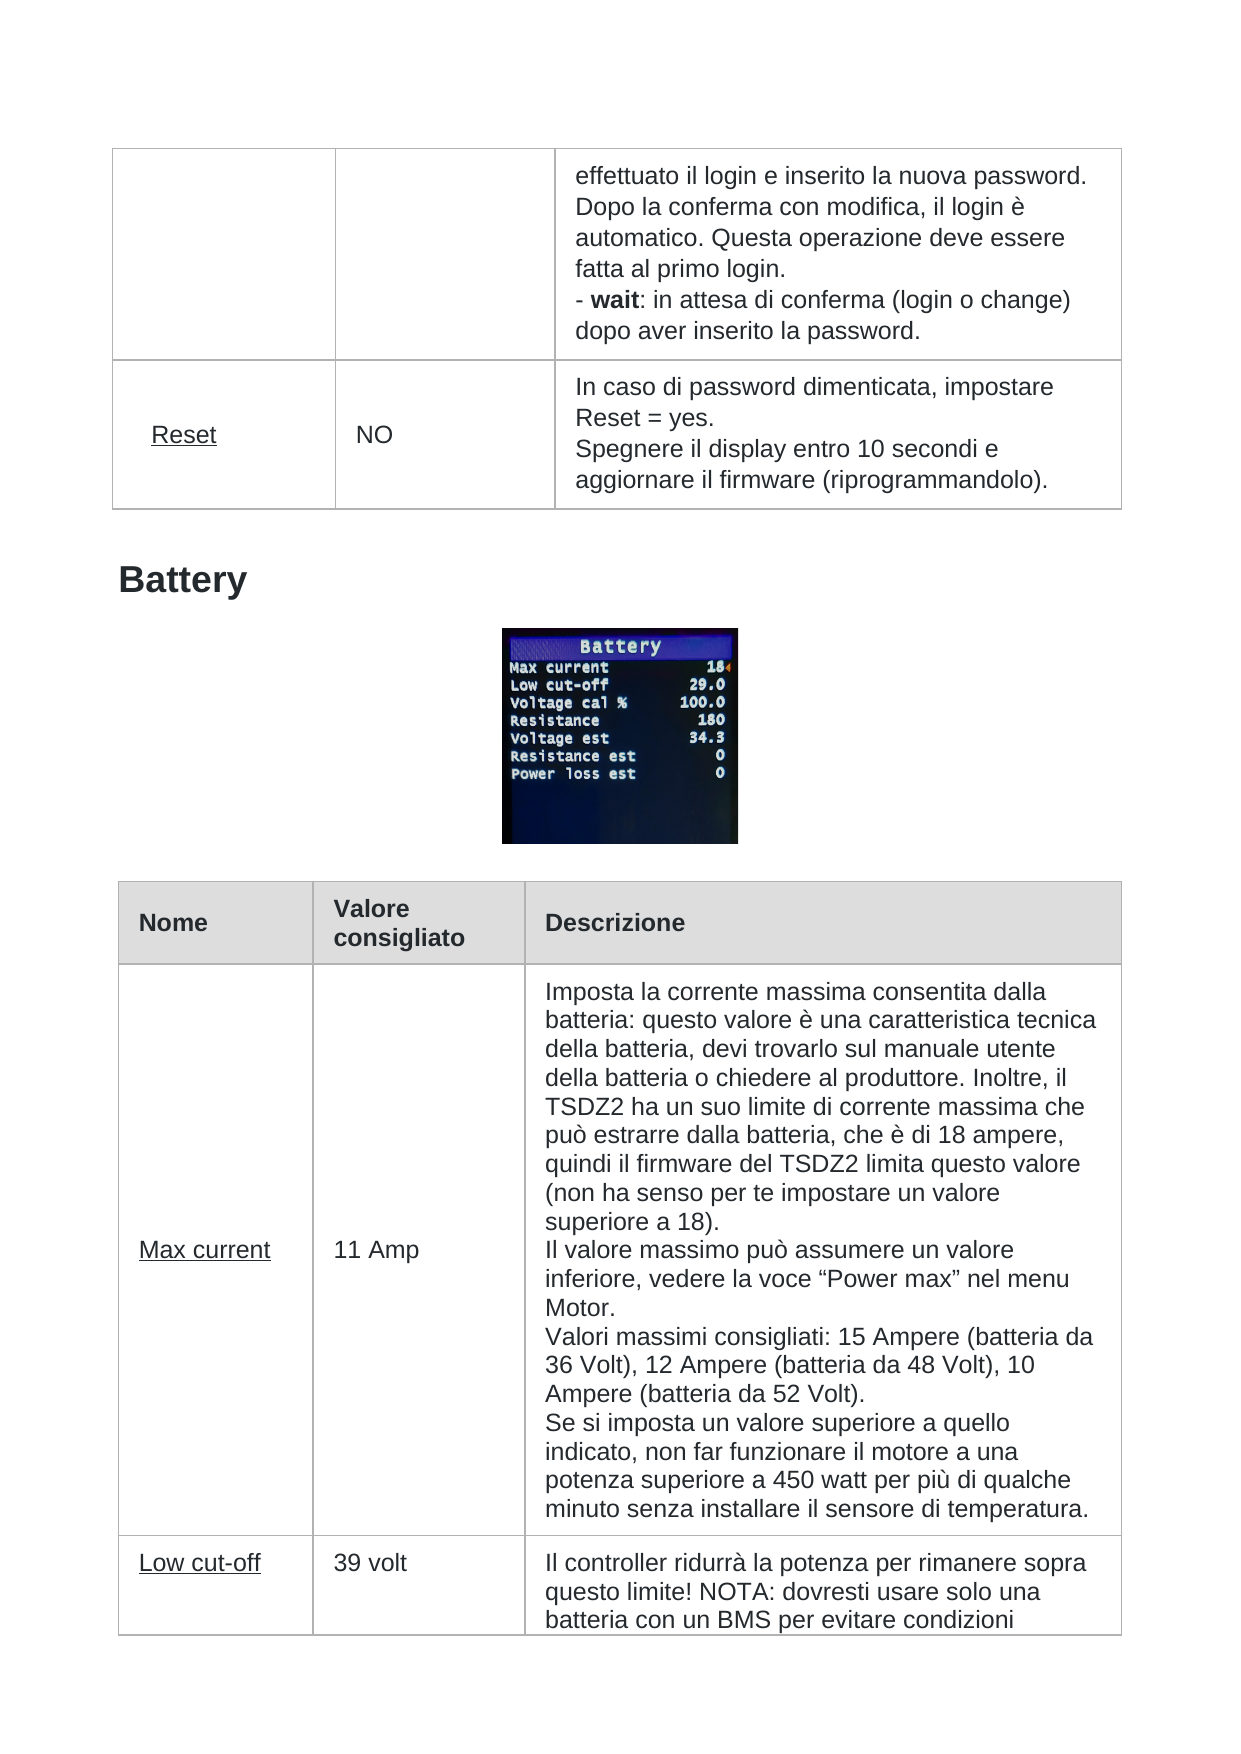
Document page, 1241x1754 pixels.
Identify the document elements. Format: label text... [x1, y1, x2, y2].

table_cell Max current [119, 965, 312, 1534]
table_cell [113, 149, 335, 359]
table_cell Il controller ridurrà la potenza per rimanere sopra questo limite! NOTA: dovresti usare solo una batteria con un BMS per evitare condizioni [526, 1536, 1121, 1634]
table_cell Reset [113, 361, 335, 508]
table_header Nome [119, 882, 312, 963]
table_header Descrizione [526, 882, 1121, 963]
table_cell effettuato il login e inserito la nuova password. Dopo la conferma con modifica, il login è automatico. Questa operazione deve essere fatta al primo login. - wait: in attesa di conferma (login o change) dopo aver inserito la password. [556, 149, 1121, 359]
table_cell 39 volt [314, 1536, 524, 1634]
table_header Valore consigliato [314, 882, 524, 963]
text Battery [118, 557, 1122, 600]
table_cell Low cut-off [119, 1536, 312, 1634]
table_cell NO [336, 361, 554, 508]
table_cell In caso di password dimenticata, impostare Reset = yes. Spegnere il display entro 10 secondi e aggiornare il firmware (riprogrammandolo). [556, 361, 1121, 508]
table_cell Imposta la corrente massima consentita dalla batteria: questo valore è una caratteristica tecnica della batteria, devi trovarlo sul manuale utente della batteria o chiedere al produttore. Inoltre, il TSDZ2 ha un suo limite di corrente massima che può estrarre dalla batteria, che è di 18 ampere, quindi il firmware del TSDZ2 limita questo valore (non ha senso per te impostare un valore superiore a 18). Il valore massimo può assumere un valore inferiore, vedere la voce “Power max” nel menu Motor. Valori massimi consigliati: 15 Ampere (batteria da 36 Volt), 12 Ampere (batteria da 48 Volt), 10 Ampere (batteria da 52 Volt). Se si imposta un valore superiore a quello indicato, non far funzionare il motore a una potenza superiore a 450 watt per più di qualche minuto senza installare il sensore di temperatura. [526, 965, 1121, 1534]
table_cell 11 Amp [314, 965, 524, 1534]
table_cell [336, 149, 554, 359]
picture [502, 628, 739, 844]
